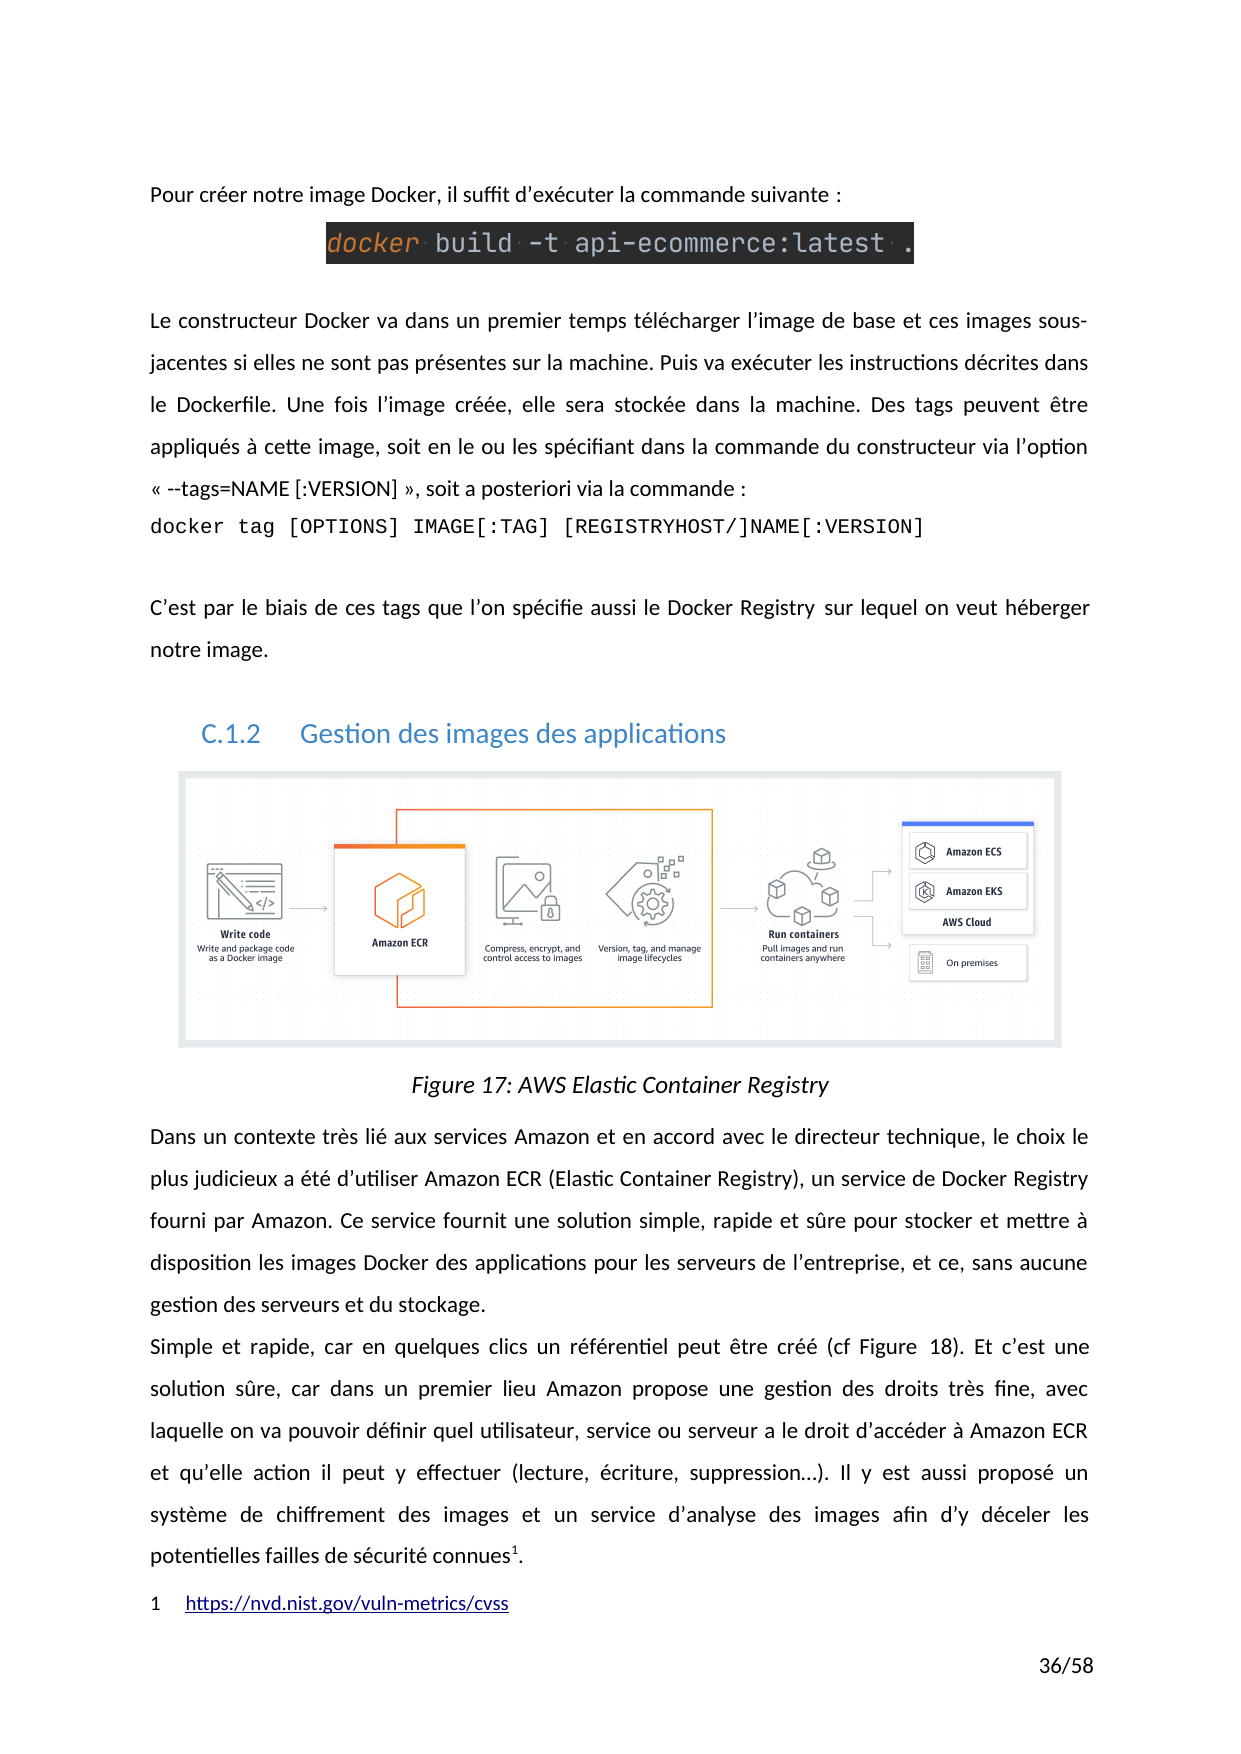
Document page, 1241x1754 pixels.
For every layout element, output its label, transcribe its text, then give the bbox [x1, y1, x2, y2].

picture [178, 771, 1062, 1048]
picture [326, 222, 914, 264]
text Figure 17: AWS Elastic Container Registry [150, 771, 1090, 1099]
text Dans un contexte très lié aux services Amazon et en accord avec le directeur technique, le choix le plus judicieux a été d’utiliser Amazon ECR (Elastic Container Registry), un service de Docker Registry fourni par Amazon. Ce service fournit une solution simple, rapide et sûre pour stocker et mettre à disposition les images Docker des applications pour les serveurs de l’entreprise, et ce, sans aucune gestion des serveurs et du stockage. [150, 1099, 1090, 1318]
text [150, 759, 1090, 771]
text https://nvd.nist.gov/vuln-metrics/cvss [150, 1590, 1090, 1616]
text docker tag [OPTIONS] IMAGE[:TAG] [REGISTRYHOST/]NAME[:VERSION] [150, 516, 1090, 539]
text Le constructeur Docker va dans un premier temps télécharger l’image de base et ces images sous-jacentes si elles ne sont pas présentes sur la machine. Puis va exécuter les instructions décrites dans le Dockerfile. Une fois l’image créée, elle sera stockée dans la machine. Des tags peuvent être appliqués à cette image, soit en le ou les spécifiant dans la commande du constructeur via l’option « --tags=NAME [:VERSION] », soit a posteriori via la commande : [150, 306, 1090, 502]
text C’est par le biais de ces tags que l’on spécifie aussi le Docker Registry sur lequel on veut héberger notre image. [150, 593, 1090, 663]
text Simple et rapide, car en quelques clics un référentiel peut être créé (cf Figure 18). Et c’est une solution sûre, car dans un premier lieu Amazon propose une gestion des droits très fine, avec laquelle on va pouvoir définir quel utilisateur, service ou serveur a le droit d’accéder à Amazon ECR et qu’elle action il peut y effectuer (lecture, écriture, suppression…). Il y est aussi proposé un système de chiffrement des images et un service d’analyse des images afin d’y déceler les potentielles failles de sécurité connues. [150, 1332, 1090, 1570]
text Pour créer notre image Docker, il suffit d’exécuter la commande suivante : [150, 180, 1090, 208]
subtitle Gestion des images des applications [201, 715, 1090, 750]
